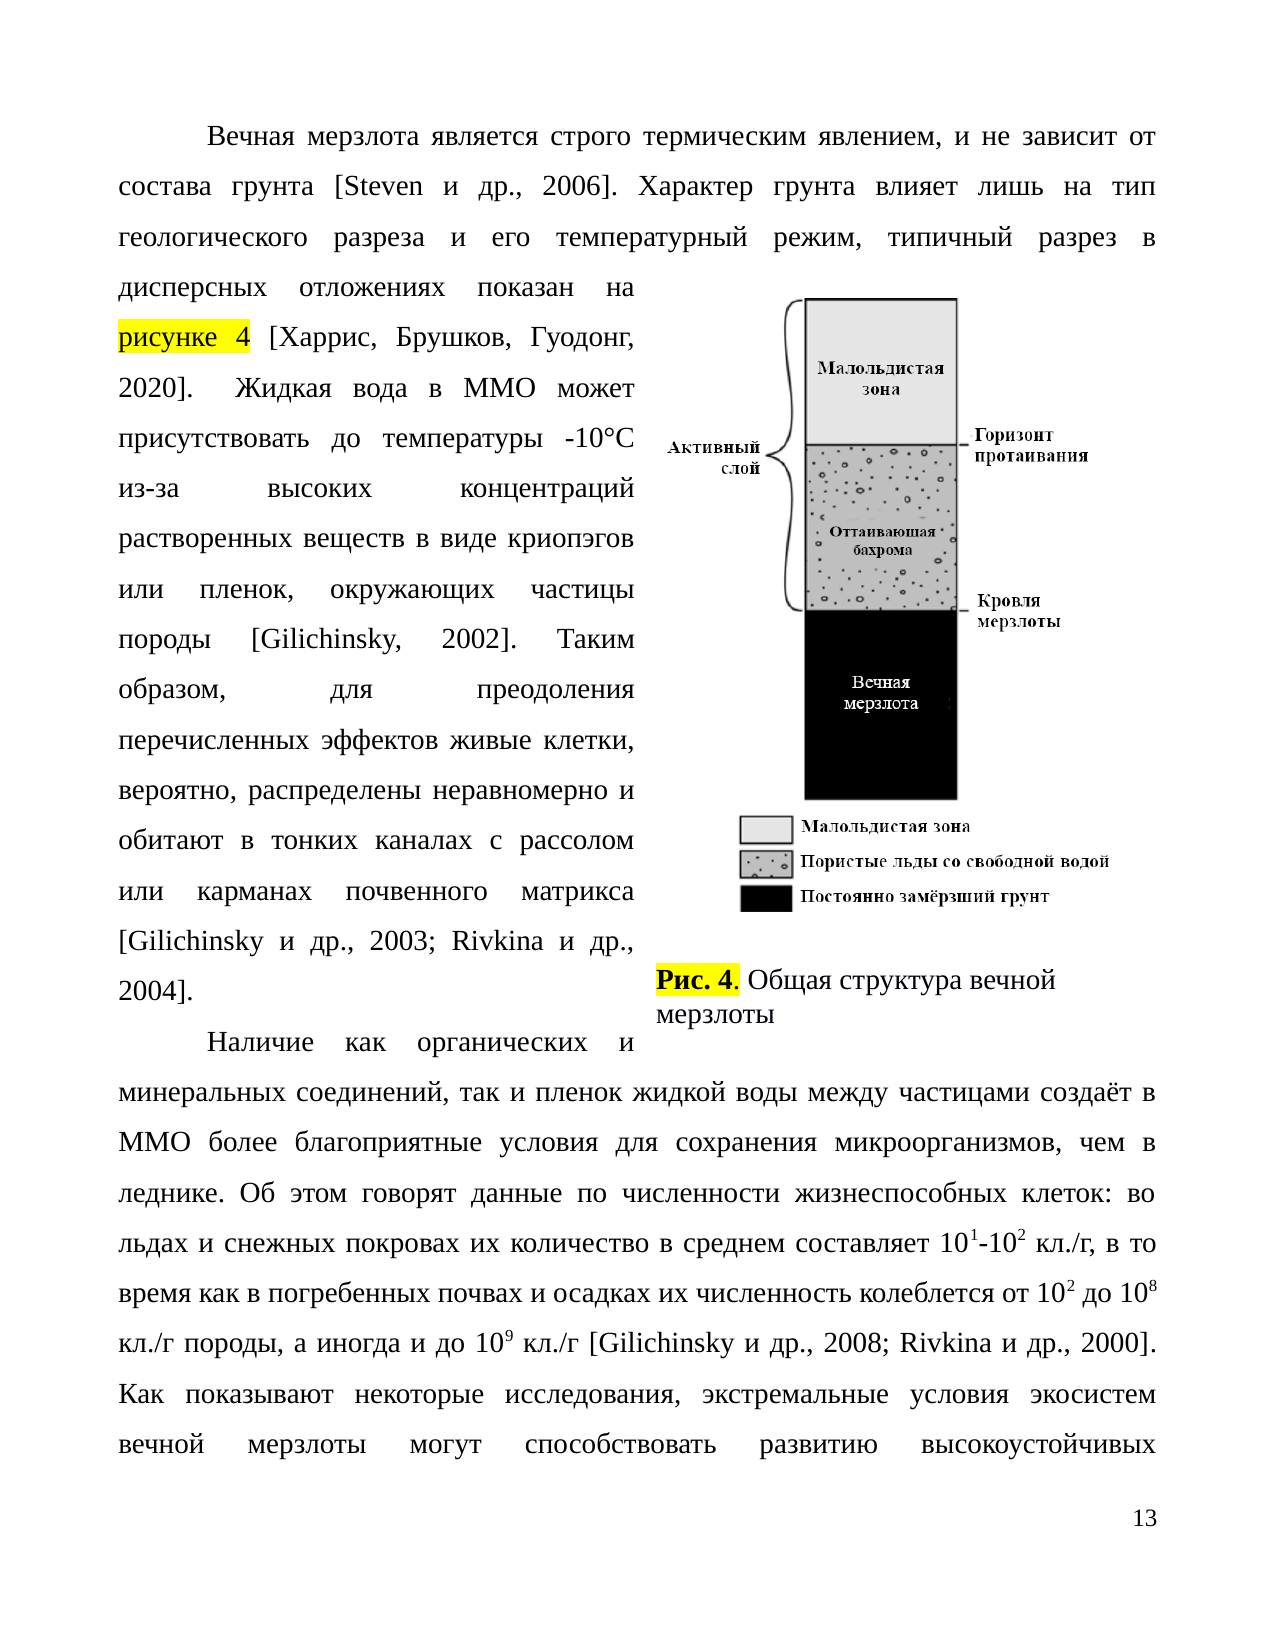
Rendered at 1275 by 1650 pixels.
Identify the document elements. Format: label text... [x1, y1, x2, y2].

picture [653, 281, 1152, 927]
text Наличие как органических и минеральных соединений, так и пленок жидкой воды между частицами создаёт в ММО более благоприятные условия для сохранения микроорганизмов, чем в леднике. Об этом говорят данные по численности жизнеспособных клеток: во льдах и снежных покровах их количество в среднем составляет 101-102 кл./г, в то время как в погребенных почвах и осадках их численность колеблется от 102 до 108 кл./г породы, а иногда и до 109 кл./г [Gilichinsky и др., 2008; Rivkina и др., 2000]⁠. Как показывают некоторые исследования, экстремальные условия экосистем вечной мерзлоты могут способствовать развитию высокоустойчивых [118, 1024, 1157, 1460]
text Вечная мерзлота является строго термическим явлением, и не зависит от состава грунта [Steven и др., 2006]⁠. Характер грунта влияет лишь на тип геологического разреза и его температурный режим, типичный разрез в дисперсных отложениях показан на рисунке 4 [Харрис, Брушков, Гуодонг, 2020]⁠. Жидкая вода в ММО может присутствовать до температуры -10°C из-за высоких концентраций растворенных веществ в виде криопэгов или пленок, окружающих частицы породы [Gilichinsky, 2002]⁠. Таким образом, для преодоления перечисленных эффектов живые клетки, вероятно, распределены неравномерно и обитают в тонких каналах с рассолом или карманах почвенного матрикса [Gilichinsky и др., 2003; Rivkina и др., 2004]⁠. [118, 118, 1157, 1007]
